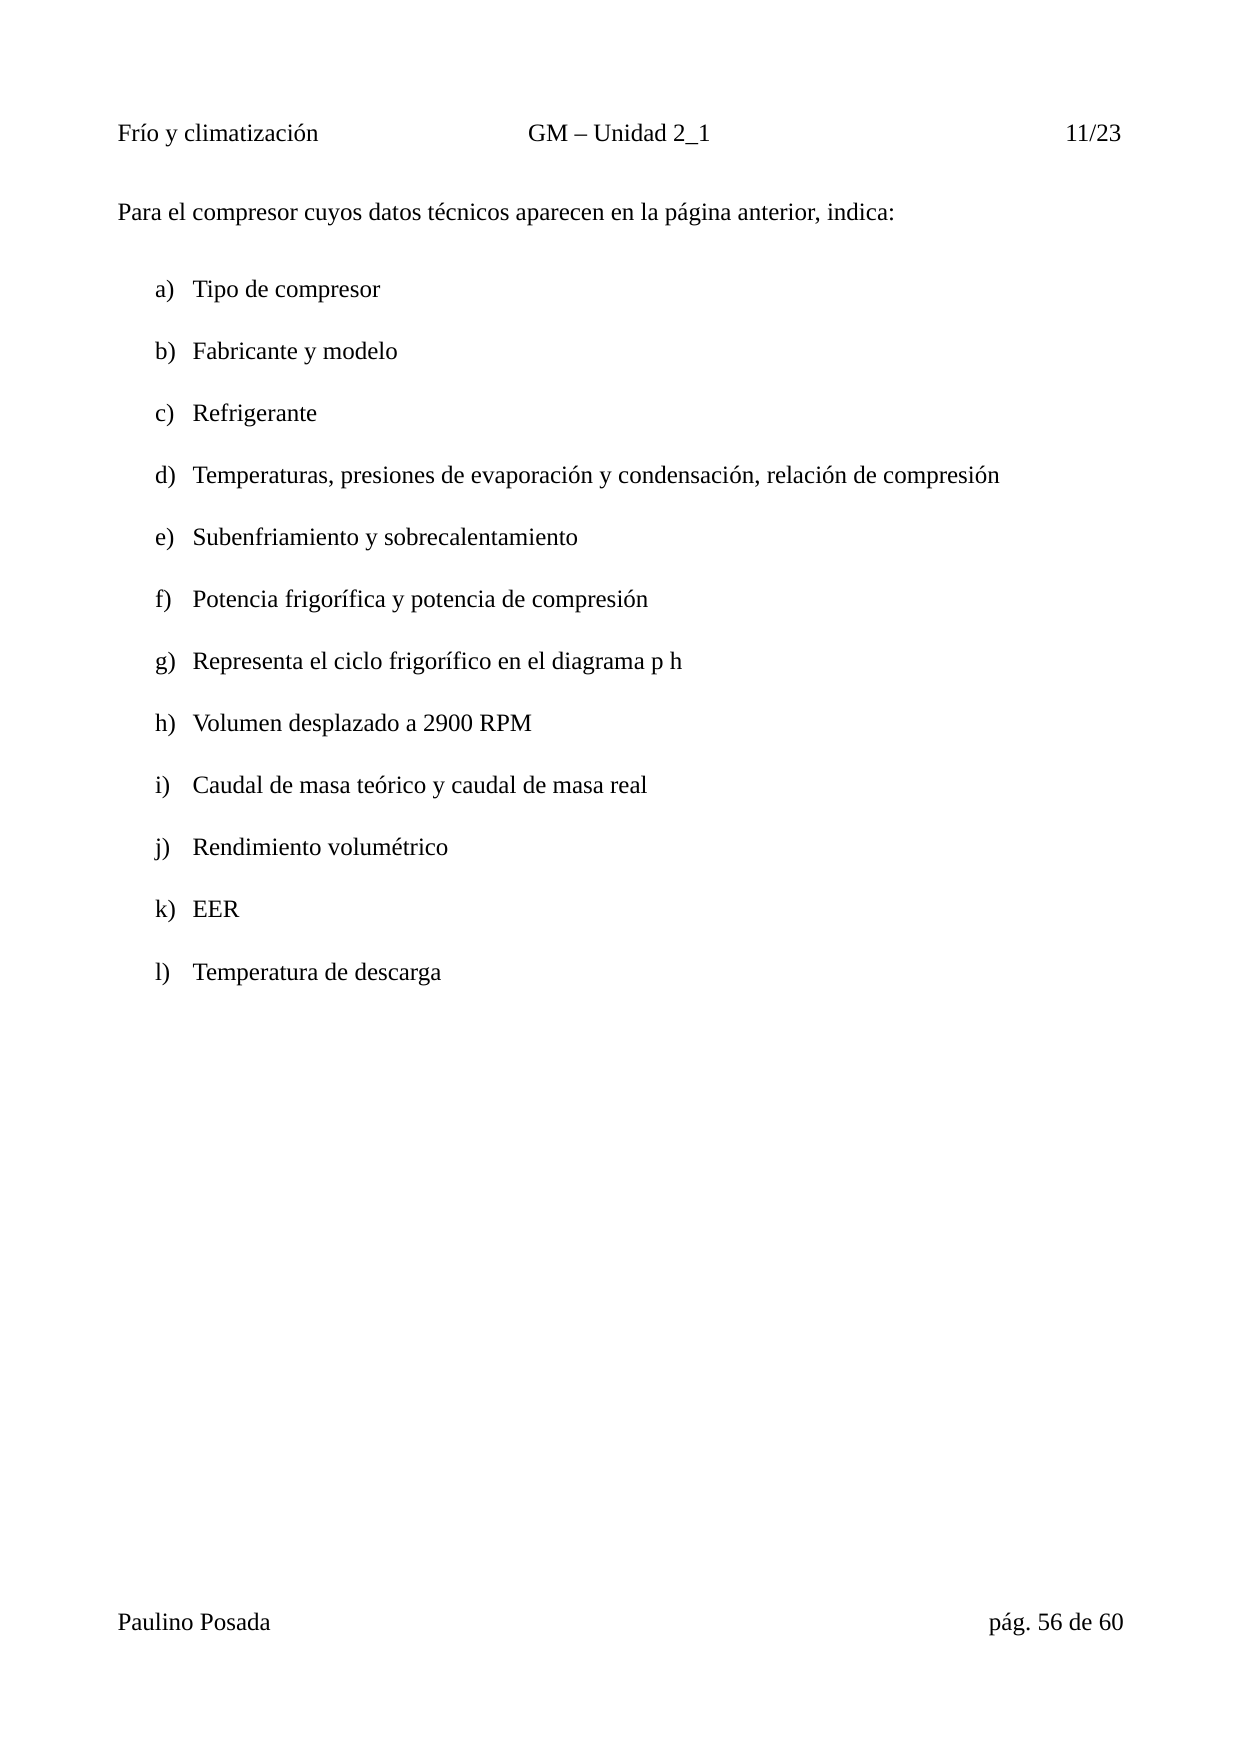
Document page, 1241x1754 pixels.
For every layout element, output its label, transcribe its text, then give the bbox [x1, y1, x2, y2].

list Rendimiento volumétrico [155, 832, 1123, 861]
list Representa el ciclo frigorífico en el diagrama p h [155, 646, 1123, 675]
list Fabricante y modelo [155, 336, 1123, 364]
list EER [155, 894, 1123, 923]
list Tipo de compresor [155, 274, 1123, 302]
list Temperatura de descarga [155, 957, 1123, 985]
list Caudal de masa teórico y caudal de masa real [155, 770, 1123, 799]
list Temperaturas, presiones de evaporación y condensación, relación de compresión [155, 460, 1123, 489]
list Potencia frigorífica y potencia de compresión [155, 584, 1123, 613]
list Refrigerante [155, 398, 1123, 427]
text Para el compresor cuyos datos técnicos aparecen en la página anterior, indica: [117, 197, 1123, 226]
list Subenfriamiento y sobrecalentamiento [155, 522, 1123, 551]
list Volumen desplazado a 2900 RPM [155, 708, 1123, 737]
